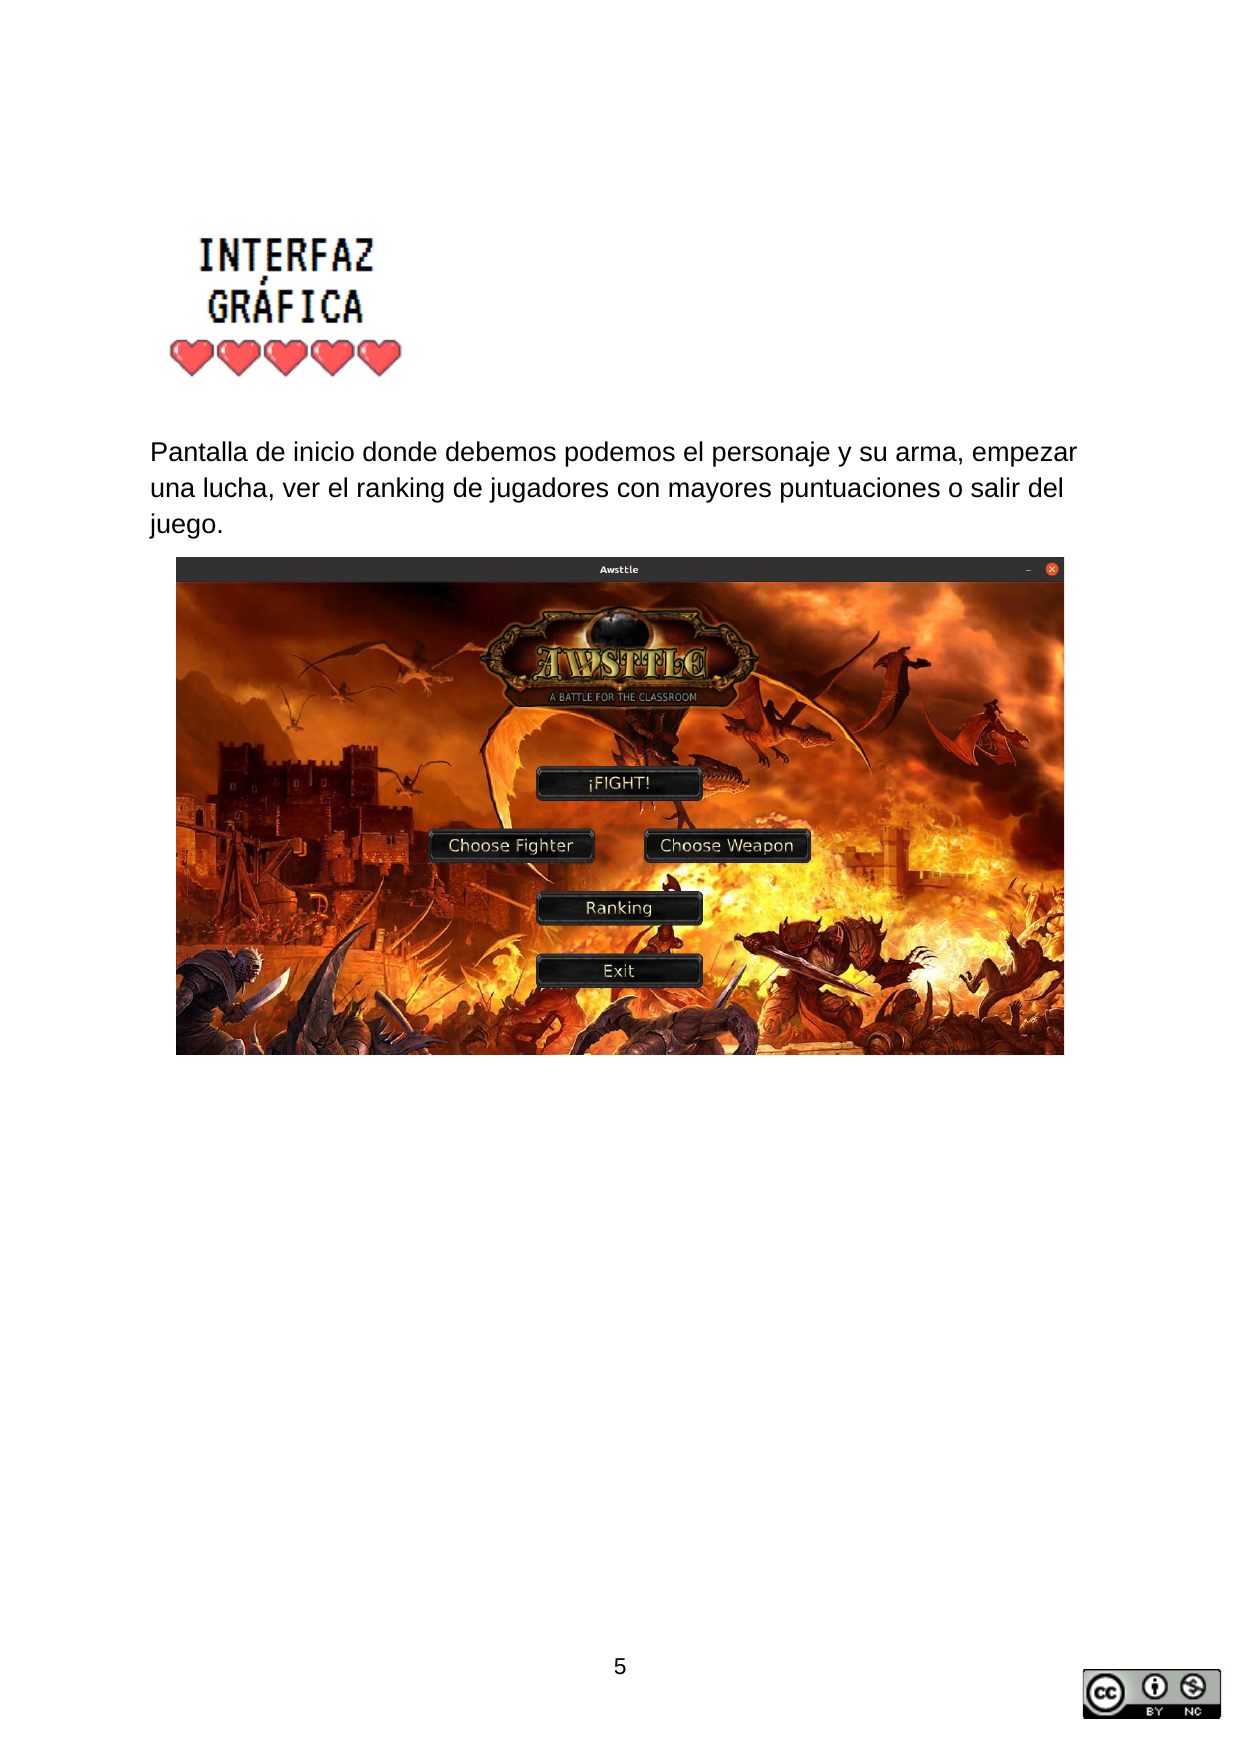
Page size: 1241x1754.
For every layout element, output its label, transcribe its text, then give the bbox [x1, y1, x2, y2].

text Pantalla de inicio donde debemos podemos el personaje y su arma, empezar una lucha, ver el ranking de jugadores con mayores puntuaciones o salir del juego. [150, 436, 1090, 539]
picture [176, 557, 1065, 1055]
text Imágenes de la interfaz gráfica [150, 215, 1090, 399]
picture [150, 215, 413, 392]
picture [1082, 1669, 1222, 1719]
